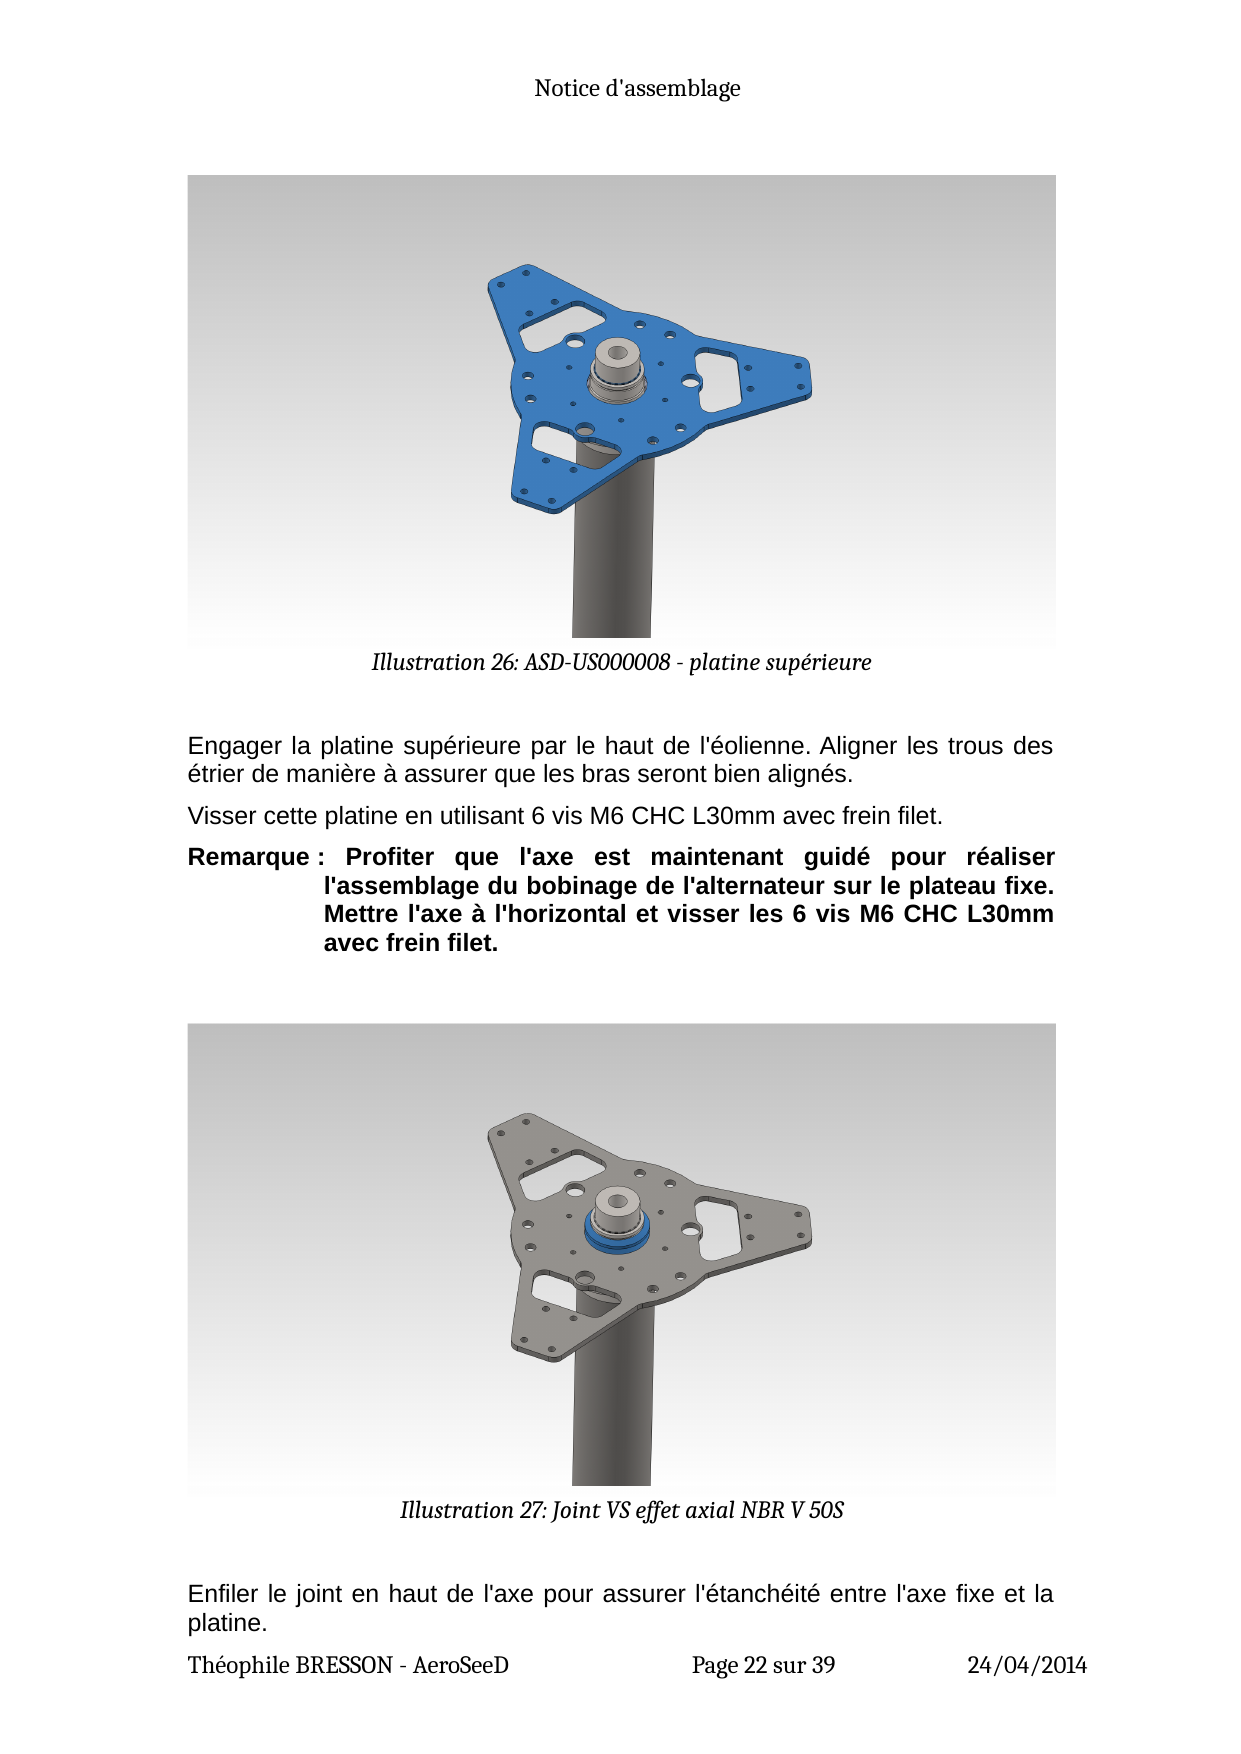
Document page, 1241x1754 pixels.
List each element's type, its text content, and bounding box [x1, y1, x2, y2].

text Remarque : Profiter que l'axe est maintenant guidé pour réaliser l'assemblage du bobinage de l'alternateur sur le plateau fixe. Mettre l'axe à l'horizontal et visser les 6 vis M6 CHC L30mm avec frein filet. [187, 842, 1056, 957]
text Engager la platine supérieure par le haut de l'éolienne. Aligner les trous des étrier de manière à assurer que les bras seront bien alignés. [187, 731, 1056, 788]
picture [187, 175, 1056, 649]
text Illustration 27: Joint VS effet axial NBR V 50S [187, 1497, 1056, 1525]
text Visser cette platine en utilisant 6 vis M6 CHC L30mm avec frein filet. [187, 801, 1056, 829]
picture [187, 1023, 1056, 1497]
text Illustration 26: ASD-US000008 - platine supérieure [187, 649, 1056, 677]
text Enfiler le joint en haut de l'axe pour assurer l'étanchéité entre l'axe fixe et la platine. [187, 1579, 1056, 1636]
